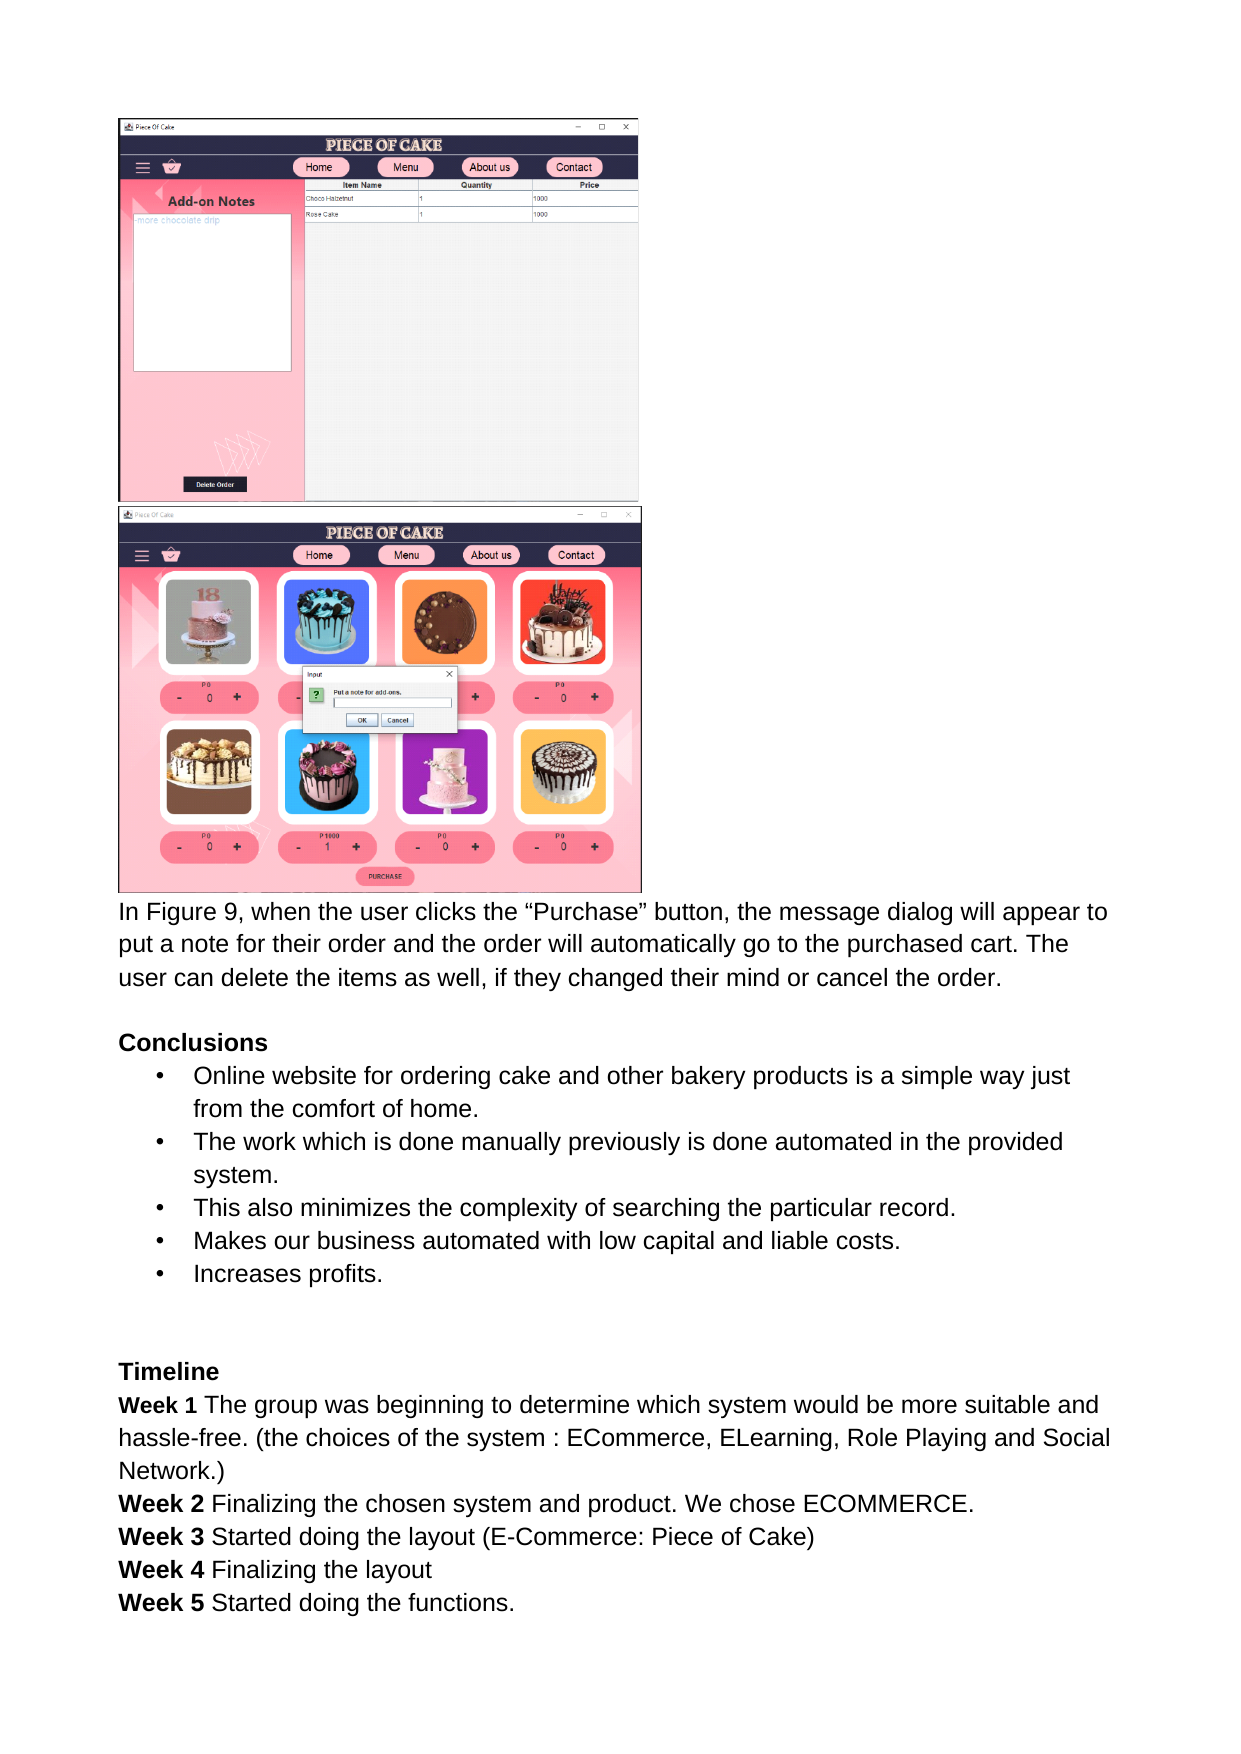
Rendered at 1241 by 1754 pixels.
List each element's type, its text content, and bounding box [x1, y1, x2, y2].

list Makes our business automated with low capital and liable costs. [156, 1226, 1122, 1255]
text Timeline [118, 1357, 1122, 1386]
list Increases profits. [156, 1259, 1122, 1288]
text Week 5 Started doing the functions. [118, 1588, 1122, 1617]
text In Figure 9, when the user clicks the “Purchase” button, the message dialog will appear to put a note for their order and the order will automatically go to the purchased cart. The user can delete the items as well, if they changed their mind or cancel the order. [118, 896, 1122, 991]
list This also minimizes the complexity of searching the particular record. [156, 1193, 1122, 1222]
text Week 4 Finalizing the layout [118, 1555, 1122, 1584]
list Online website for ordering cake and other bakery products is a simple way just from the comfort of home. [156, 1061, 1122, 1123]
text Conclusions [118, 1028, 1122, 1056]
text Week 3 Started doing the layout (E-Commerce: Piece of Cake) [118, 1522, 1122, 1551]
list The work which is done manually previously is done automated in the provided system. [156, 1127, 1122, 1189]
text Week 2 Finalizing the chosen system and product. We chose ECOMMERCE. [118, 1489, 1122, 1518]
text Week 1 The group was beginning to determine which system would be more suitable and hassle-free. (the choices of the system : ECommerce, ELearning, Role Playing and Social Network.) [118, 1390, 1122, 1484]
